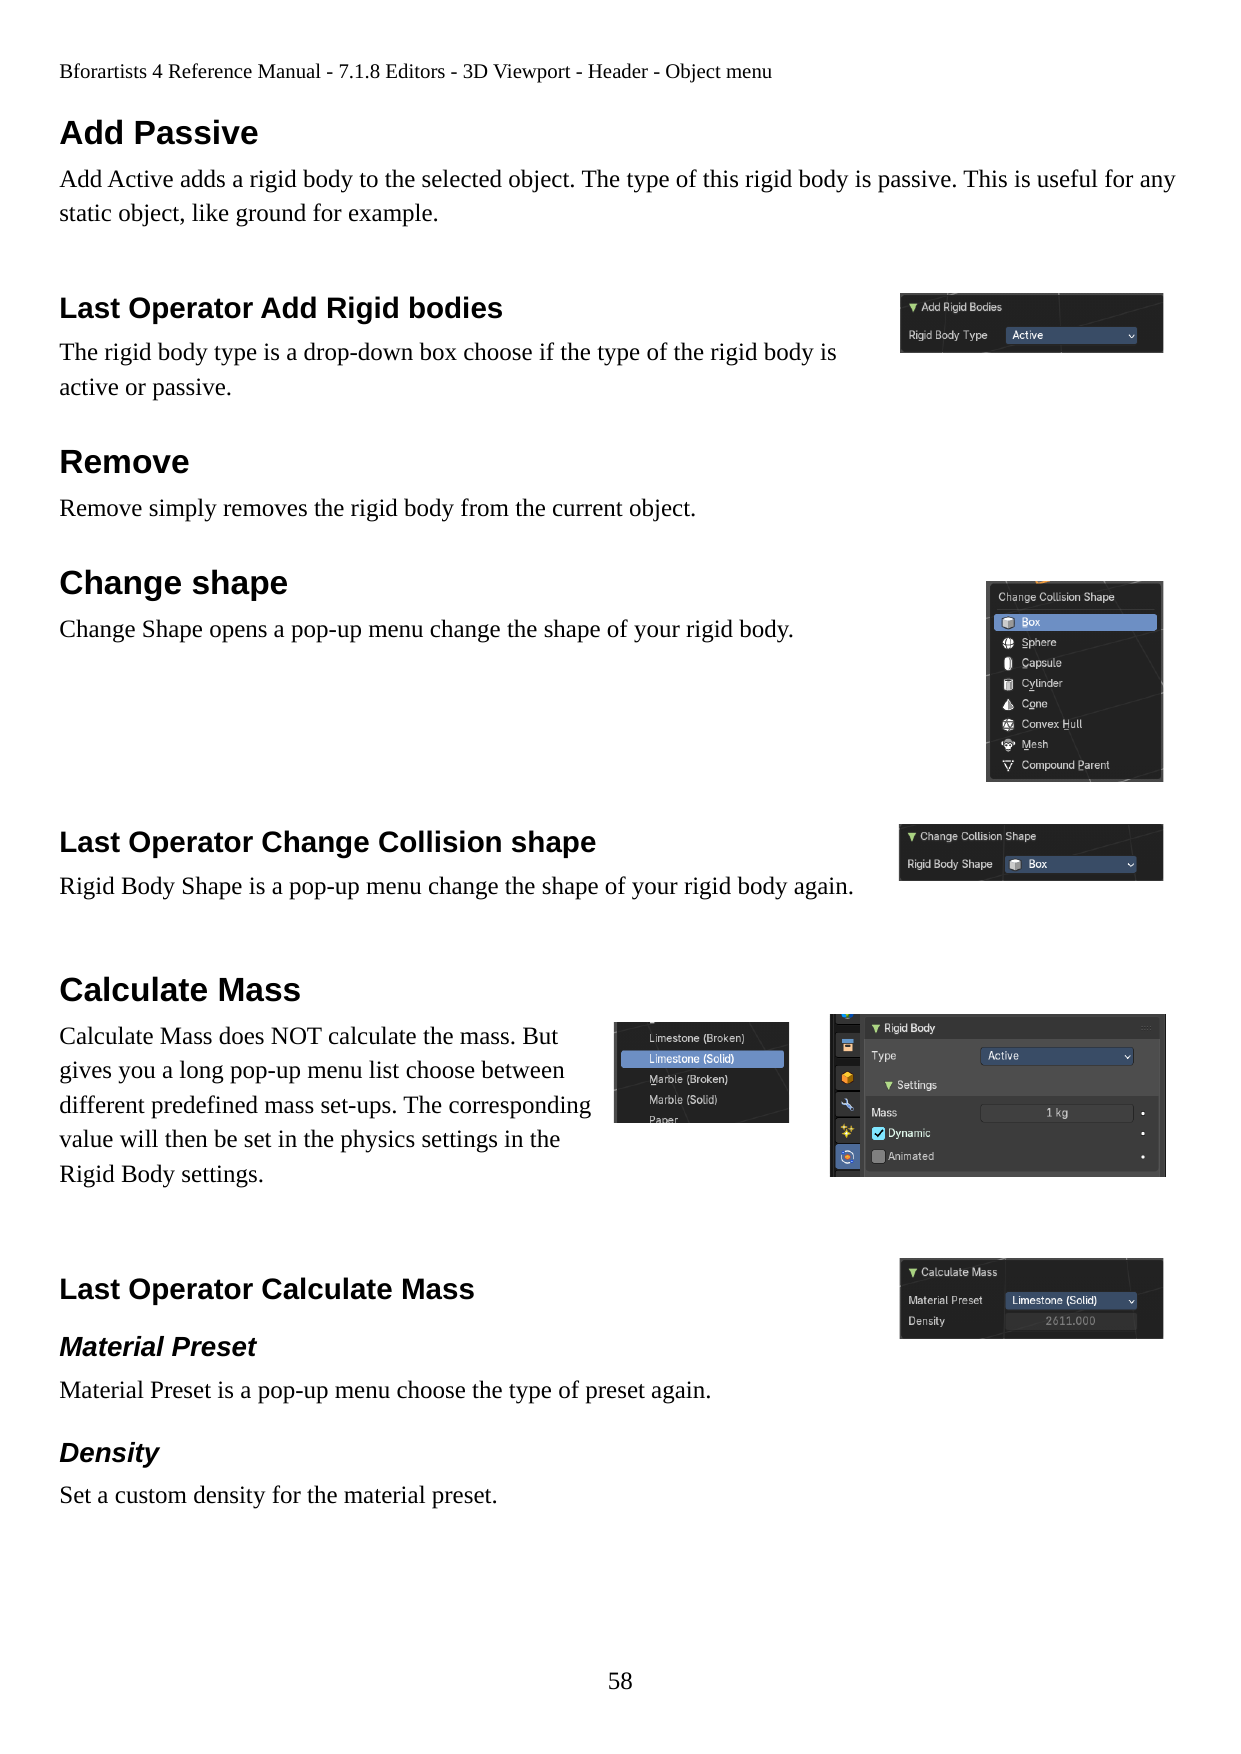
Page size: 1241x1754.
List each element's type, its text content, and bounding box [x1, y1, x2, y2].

picture [829, 1014, 1166, 1177]
text Material Preset is a pop-up menu choose the type of preset again. [59, 1375, 1181, 1403]
text Set a custom density for the material preset. [59, 1481, 1181, 1509]
text Change Shape opens a pop-up menu change the shape of your rigid body. [59, 614, 986, 642]
picture [898, 824, 1164, 881]
subtitle Calculate Mass [59, 969, 1181, 1008]
text Rigid Body Shape is a pop-up menu change the shape of your rigid body again. [59, 871, 1181, 900]
subtitle Last Operator Add Rigid bodies [59, 291, 1181, 324]
subtitle [1164, 1271, 1181, 1305]
subtitle Last Operator Change Collision shape [59, 824, 898, 858]
subtitle Density [59, 1436, 1181, 1468]
picture [613, 1022, 790, 1123]
subtitle Remove [59, 441, 1181, 480]
text Add Active adds a rigid body to the selected object. The type of this rigid body is passive. This is useful for any static object, like ground for example. [59, 164, 1181, 227]
subtitle Last Operator Calculate Mass [59, 1271, 899, 1305]
subtitle Add Passive [59, 113, 1181, 151]
picture [986, 581, 1164, 782]
subtitle Material Preset [59, 1330, 1181, 1362]
picture [900, 293, 1164, 353]
text Remove simply removes the rigid body from the current object. [59, 493, 1181, 521]
text Calculate Mass does NOT calculate the mass. But gives you a long pop-up menu list choose between different predefined mass set-ups. The corresponding value will then be set in the physics settings in the Rigid Body settings. [59, 1021, 1181, 1187]
text The rigid body type is a drop-down box choose if the type of the rigid body is active or passive. [59, 337, 1181, 400]
picture [899, 1258, 1164, 1339]
subtitle Change shape [59, 562, 1181, 601]
